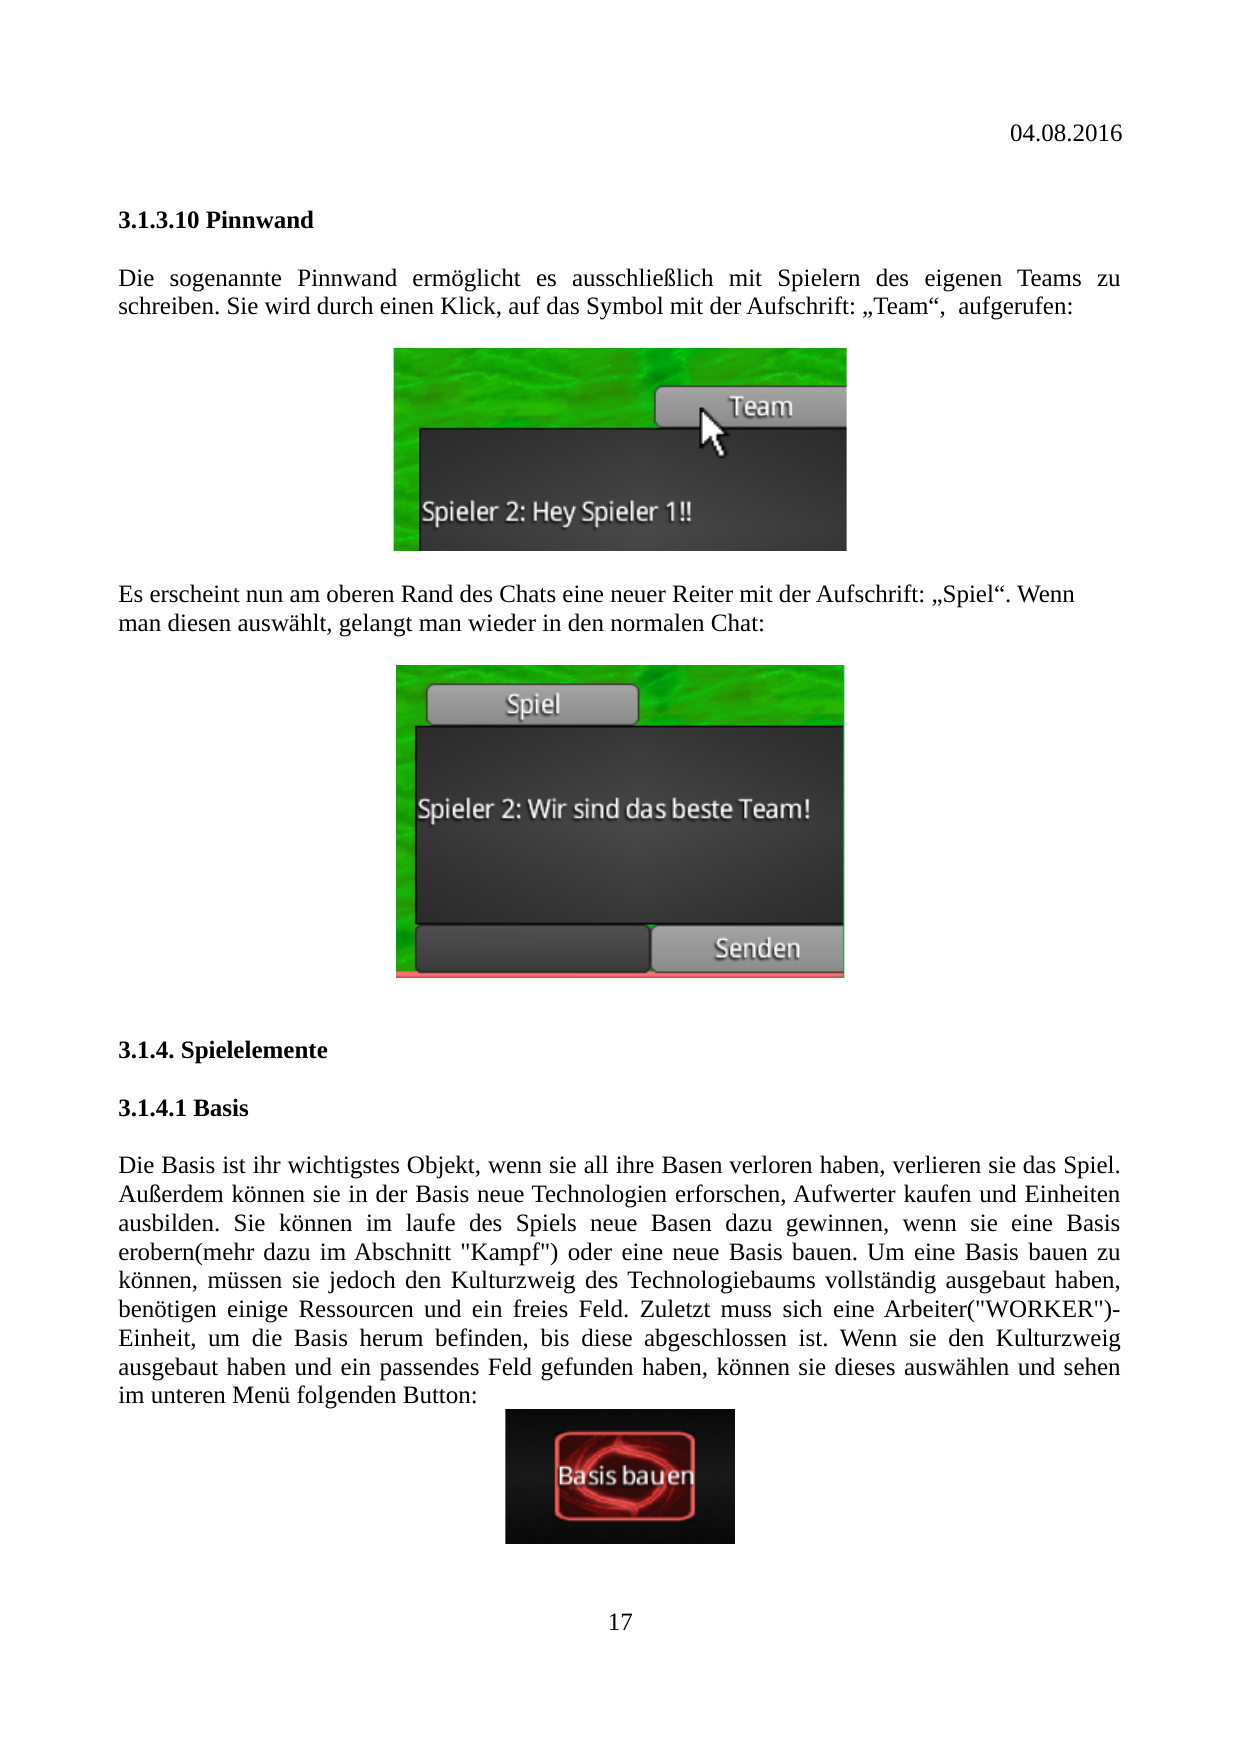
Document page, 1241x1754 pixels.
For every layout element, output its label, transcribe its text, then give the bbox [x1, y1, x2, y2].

picture [505, 1409, 735, 1544]
text man diesen auswählt, gelangt man wieder in den normalen Chat: [118, 608, 1122, 637]
picture [396, 665, 845, 978]
text Es erscheint nun am oberen Rand des Chats eine neuer Reiter mit der Aufschrift: „Spiel“. Wenn [118, 579, 1122, 608]
text Die Basis ist ihr wichtigstes Objekt, wenn sie all ihre Basen verloren haben, verlieren sie das Spiel. Außerdem können sie in der Basis neue Technologien erforschen, Aufwerter kaufen und Einheiten ausbilden. Sie können im laufe des Spiels neue Basen dazu gewinnen, wenn sie eine Basis erobern(mehr dazu im Abschnitt "Kampf") oder eine neue Basis bauen. Um eine Basis bauen zu können, müssen sie jedoch den Kulturzweig des Technologiebaums vollständig ausgebaut haben, benötigen einige Ressourcen und ein freies Feld. Zuletzt muss sich eine Arbeiter("WORKER")-Einheit, um die Basis herum befinden, bis diese abgeschlossen ist. Wenn sie den Kulturzweig ausgebaut haben und ein passendes Feld gefunden haben, können sie dieses auswählen und sehen im unteren Menü folgenden Button: [118, 1151, 1122, 1409]
picture [393, 348, 847, 551]
text 3.1.4. Spielelemente [118, 1036, 1122, 1064]
text 3.1.3.10 Pinnwand [118, 205, 1122, 234]
text Die sogenannte Pinnwand ermöglicht es ausschließlich mit Spielern des eigenen Teams zu schreiben. Sie wird durch einen Klick, auf das Symbol mit der Aufschrift: „Team“, aufgerufen: [118, 263, 1122, 320]
text 3.1.4.1 Basis [118, 1093, 1122, 1122]
